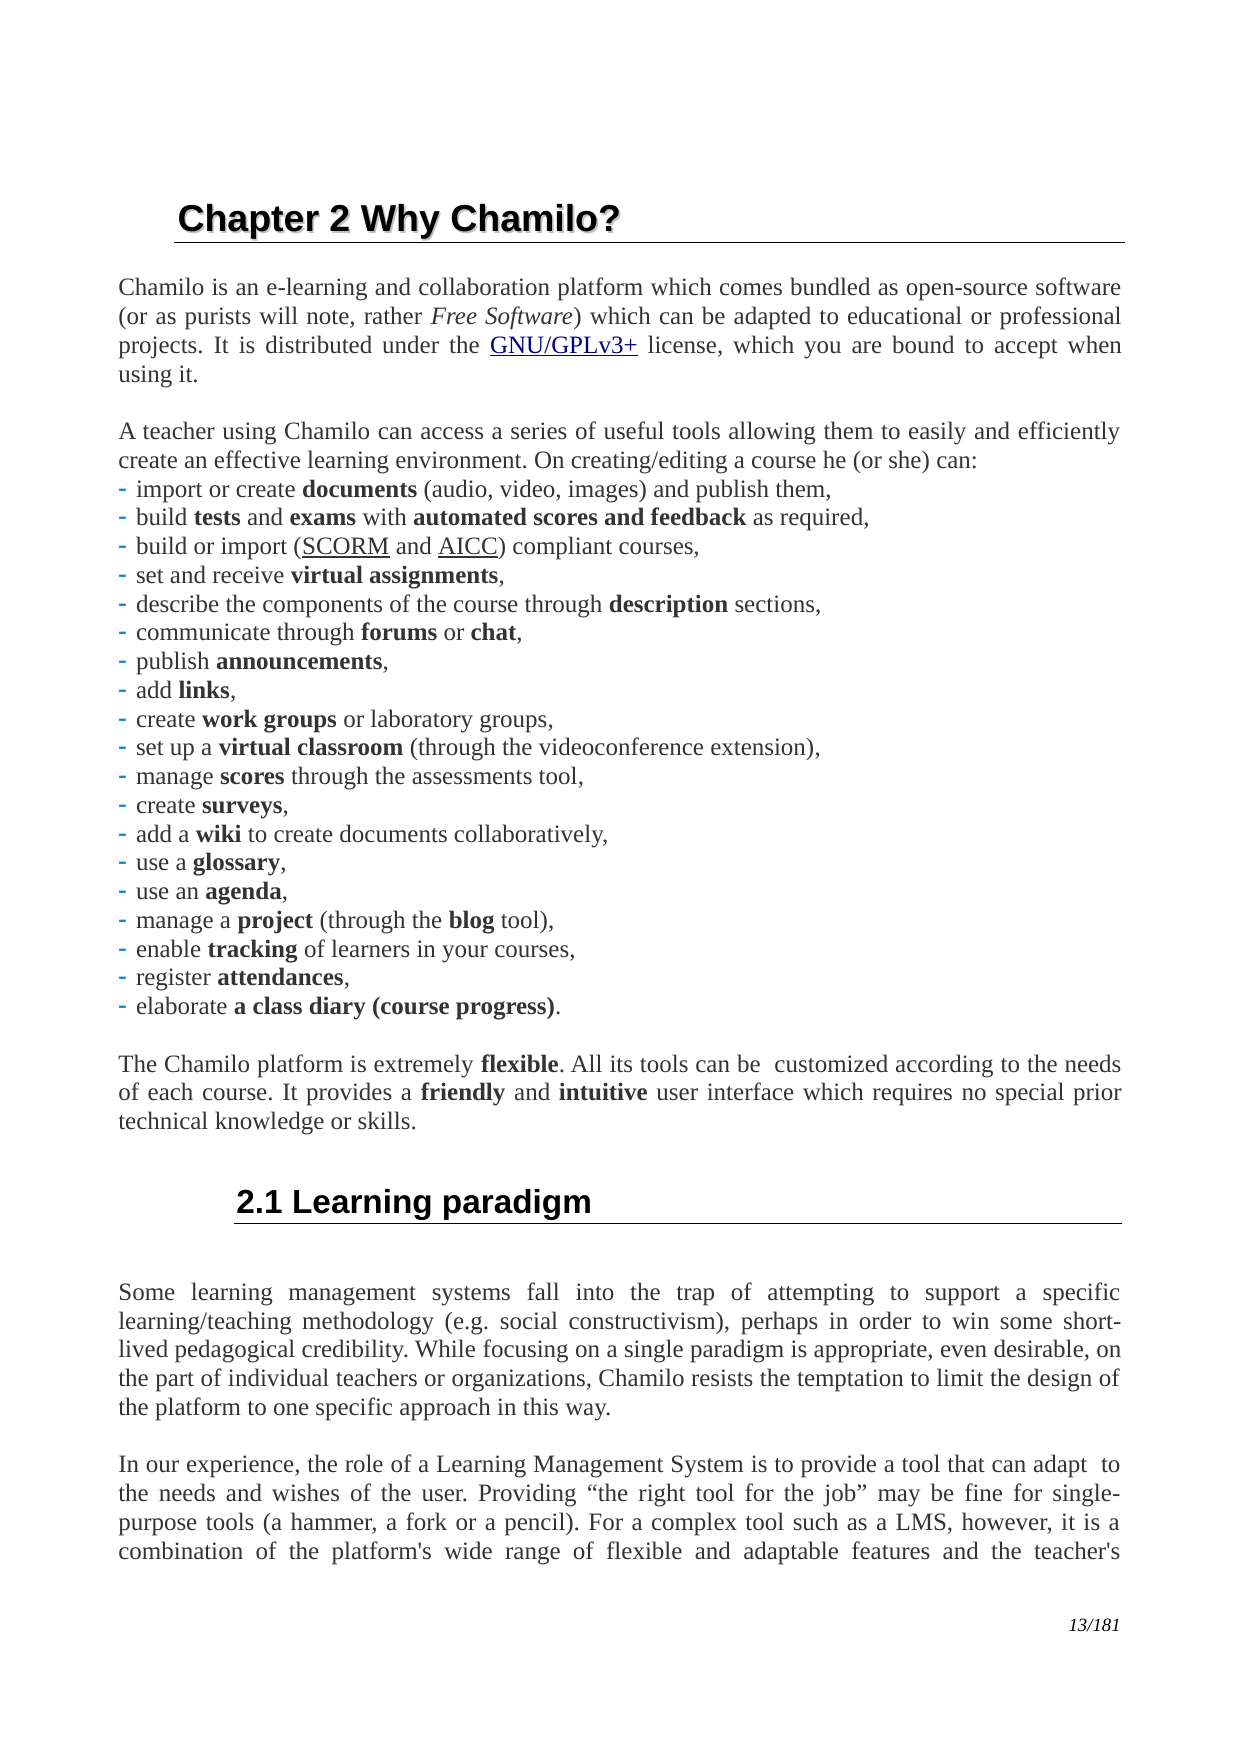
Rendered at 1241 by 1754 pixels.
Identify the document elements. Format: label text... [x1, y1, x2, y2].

text In our experience, the role of a Learning Management System is to provide a tool that can adapt to the needs and wishes of the user. Providing “the right tool for the job” may be fine for single-purpose tools (a hammer, a fork or a pencil). For a complex tool such as a LMS, however, it is a combination of the platform's wide range of flexible and adaptable features and the teacher's [118, 1449, 1122, 1564]
list create surveys, [118, 790, 1122, 819]
list add links, [118, 675, 1122, 704]
list enable tracking of learners in your courses, [118, 934, 1122, 962]
list import or create documents (audio, video, images) and publish them, [118, 474, 1122, 502]
list publish announcements, [118, 646, 1122, 675]
text The Chamilo platform is extremely flexible. All its tools can be customized according to the needs of each course. It provides a friendly and intuitive user interface which requires no special prior technical knowledge or skills. [118, 1049, 1122, 1135]
list set up a virtual classroom (through the videoconference extension), [118, 732, 1122, 761]
list describe the components of the course through description sections, [118, 589, 1122, 617]
text Chamilo is an e-learning and collaboration platform which comes bundled as open-source software (or as purists will note, rather Free Software) which can be adapted to educational or professional projects. It is distributed under the GNU/GPLv3+ license, which you are bound to accept when using it. [118, 272, 1122, 387]
list create work groups or laboratory groups, [118, 704, 1122, 732]
list manage a project (through the blog tool), [118, 905, 1122, 934]
list register attendances, [118, 962, 1122, 991]
text A teacher using Chamilo can access a series of useful tools allowing them to easily and efficiently create an effective learning environment. On creating/editing a course he (or she) can: [118, 416, 1122, 474]
subtitle Learning paradigm [234, 1183, 1122, 1223]
list build or import (SCORM and AICC) compliant courses, [118, 531, 1122, 560]
text Some learning management systems fall into the trap of attempting to support a specific learning/teaching methodology (e.g. social constructivism), perhaps in order to win some short-lived pedagogical credibility. While focusing on a single paradigm is appropriate, even desirable, on the part of individual teachers or organizations, Chamilo resists the temptation to limit the design of the platform to one specific approach in this way. [118, 1277, 1122, 1421]
list build tests and exams with automated scores and feedback as required, [118, 502, 1122, 531]
subtitle Why Chamilo? [174, 193, 1125, 242]
list use a glossary, [118, 847, 1122, 876]
list add a wiki to create documents collaboratively, [118, 819, 1122, 847]
list communicate through forums or chat, [118, 617, 1122, 646]
list set and receive virtual assignments, [118, 560, 1122, 589]
list use an agenda, [118, 876, 1122, 905]
list elaborate a class diary (course progress). [118, 991, 1122, 1020]
list manage scores through the assessments tool, [118, 761, 1122, 790]
